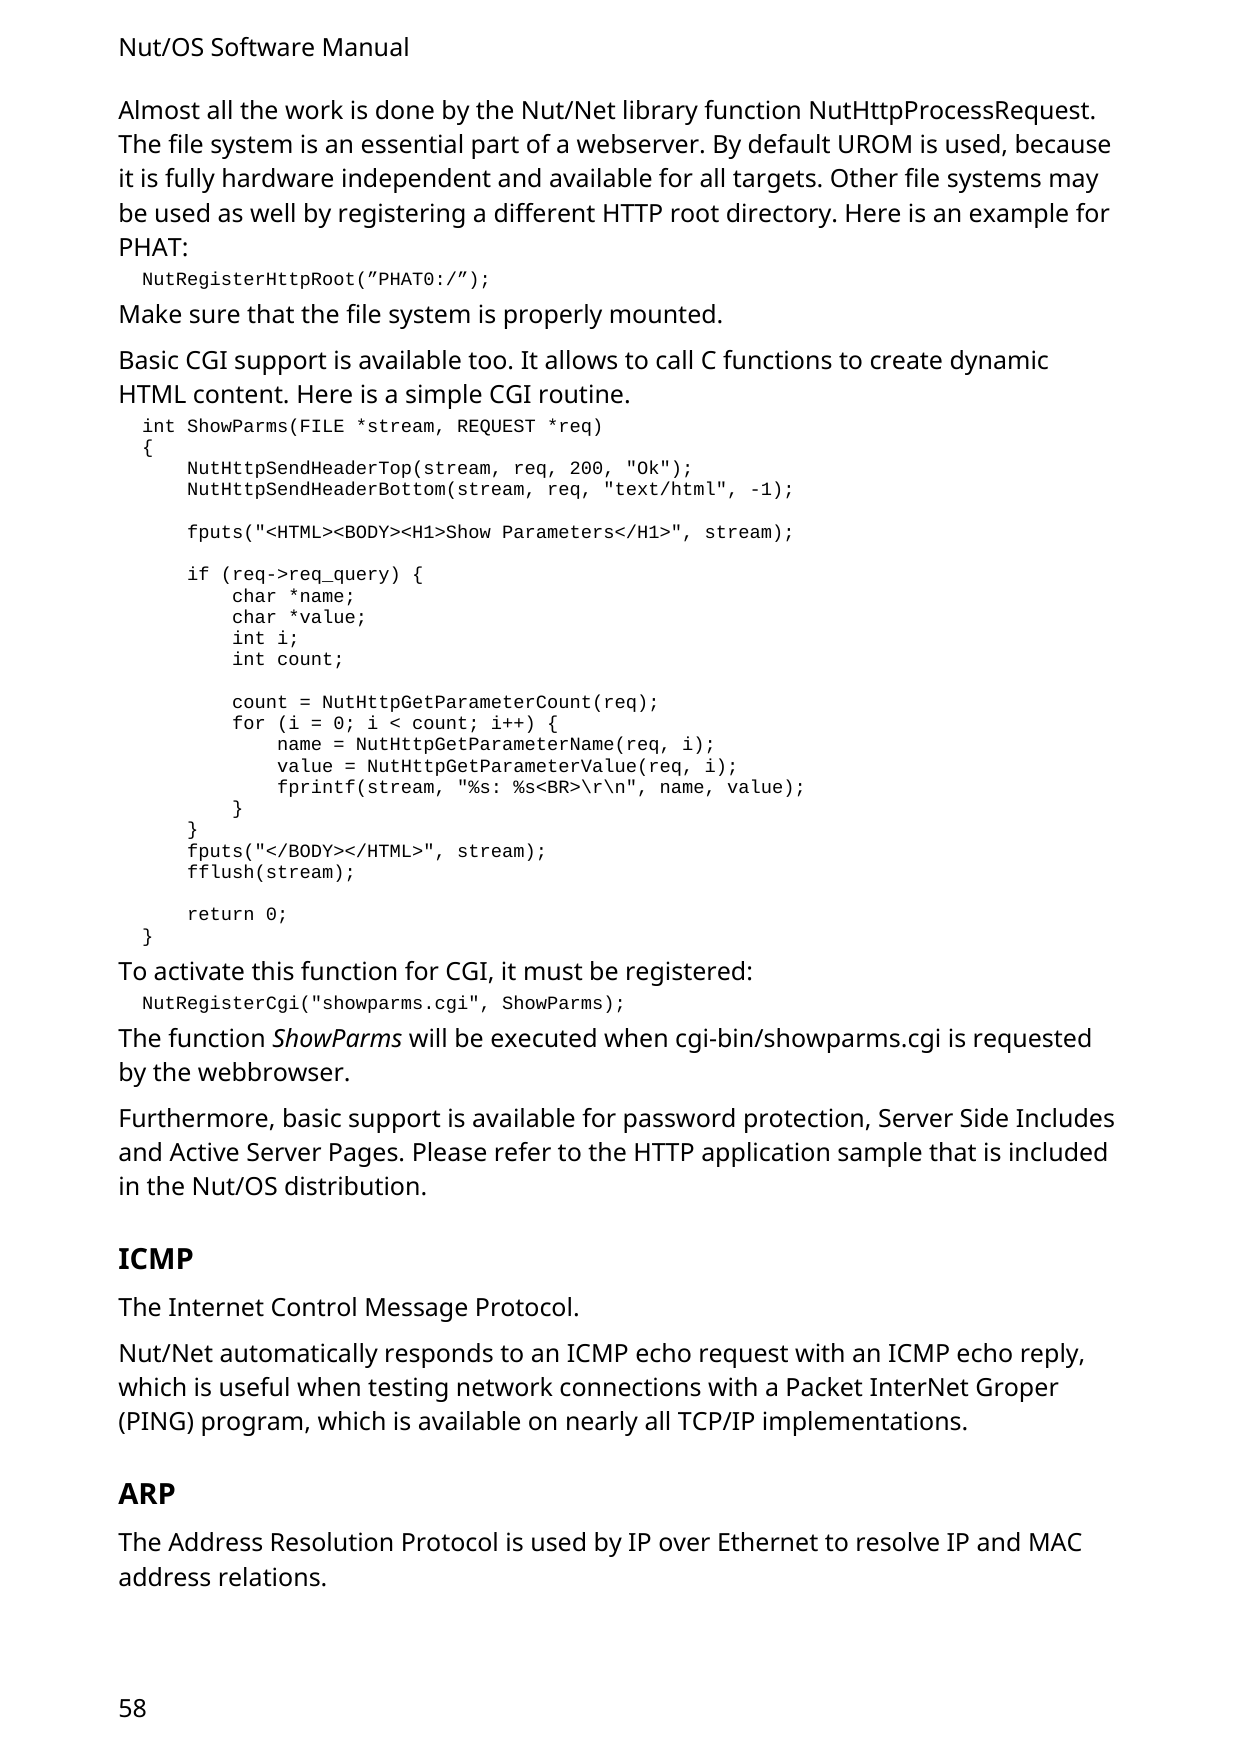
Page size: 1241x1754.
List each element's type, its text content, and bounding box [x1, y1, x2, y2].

text The Address Resolution Protocol is used by IP over Ethernet to resolve IP and MAC address relations. [118, 1525, 1122, 1593]
text The function ShowParms will be executed when cgi-bin/showparms.cgi is requested by the webbrowser. [118, 1021, 1122, 1089]
text } [142, 926, 1122, 948]
text int i; [142, 629, 1122, 650]
text The Internet Control Message Protocol. [118, 1290, 1122, 1324]
text Basic CGI support is available too. It allows to call C functions to create dynamic HTML content. Here is a simple CGI routine. [118, 342, 1122, 411]
text To activate this function for CGI, it must be registered: [118, 954, 1122, 988]
text value = NutHttpGetParameterValue(req, i); [142, 756, 1122, 778]
text for (i = 0; i < count; i++) { [142, 714, 1122, 735]
text } [142, 820, 1122, 841]
text char *name; [142, 586, 1122, 608]
text count = NutHttpGetParameterCount(req); [142, 693, 1122, 714]
text { [142, 438, 1122, 459]
text int ShowParms(FILE *stream, REQUEST *req) [142, 416, 1122, 438]
text Almost all the work is done by the Nut/Net library function NutHttpProcessRequest. The file system is an essential part of a webserver. By default UROM is used, because it is fully hardware independent and available for all targets. Other file systems may be used as well by registering a different HTTP root directory. Here is an example for PHAT: [118, 93, 1122, 263]
text fputs("<HTML><BODY><H1>Show Parameters</H1>", stream); [142, 523, 1122, 544]
text return 0; [142, 905, 1122, 926]
text char *value; [142, 608, 1122, 629]
text name = NutHttpGetParameterName(req, i); [142, 735, 1122, 756]
text NutRegisterCgi("showparms.cgi", ShowParms); [142, 994, 1122, 1015]
text fputs("</BODY></HTML>", stream); [142, 841, 1122, 863]
text NutRegisterHttpRoot(”PHAT0:/”); [142, 269, 1122, 291]
text Furthermore, basic support is available for password protection, Server Side Includes and Active Server Pages. Please refer to the HTTP application sample that is included in the Nut/OS distribution. [118, 1101, 1122, 1203]
text NutHttpSendHeaderBottom(stream, req, "text/html", -1); [142, 480, 1122, 501]
text Make sure that the file system is properly mounted. [118, 296, 1122, 331]
text fprintf(stream, "%s: %s<BR>\r\n", name, value); [142, 778, 1122, 799]
text NutHttpSendHeaderTop(stream, req, 200, "Ok"); [142, 459, 1122, 480]
subtitle ICMP [118, 1238, 1122, 1278]
text fflush(stream); [142, 863, 1122, 884]
text Nut/Net automatically responds to an ICMP echo request with an ICMP echo reply, which is useful when testing network connections with a Packet InterNet Groper (PING) program, which is available on nearly all TCP/IP implementations. [118, 1336, 1122, 1438]
text int count; [142, 650, 1122, 671]
text if (req->req_query) { [142, 565, 1122, 586]
text } [142, 799, 1122, 820]
subtitle ARP [118, 1473, 1122, 1513]
